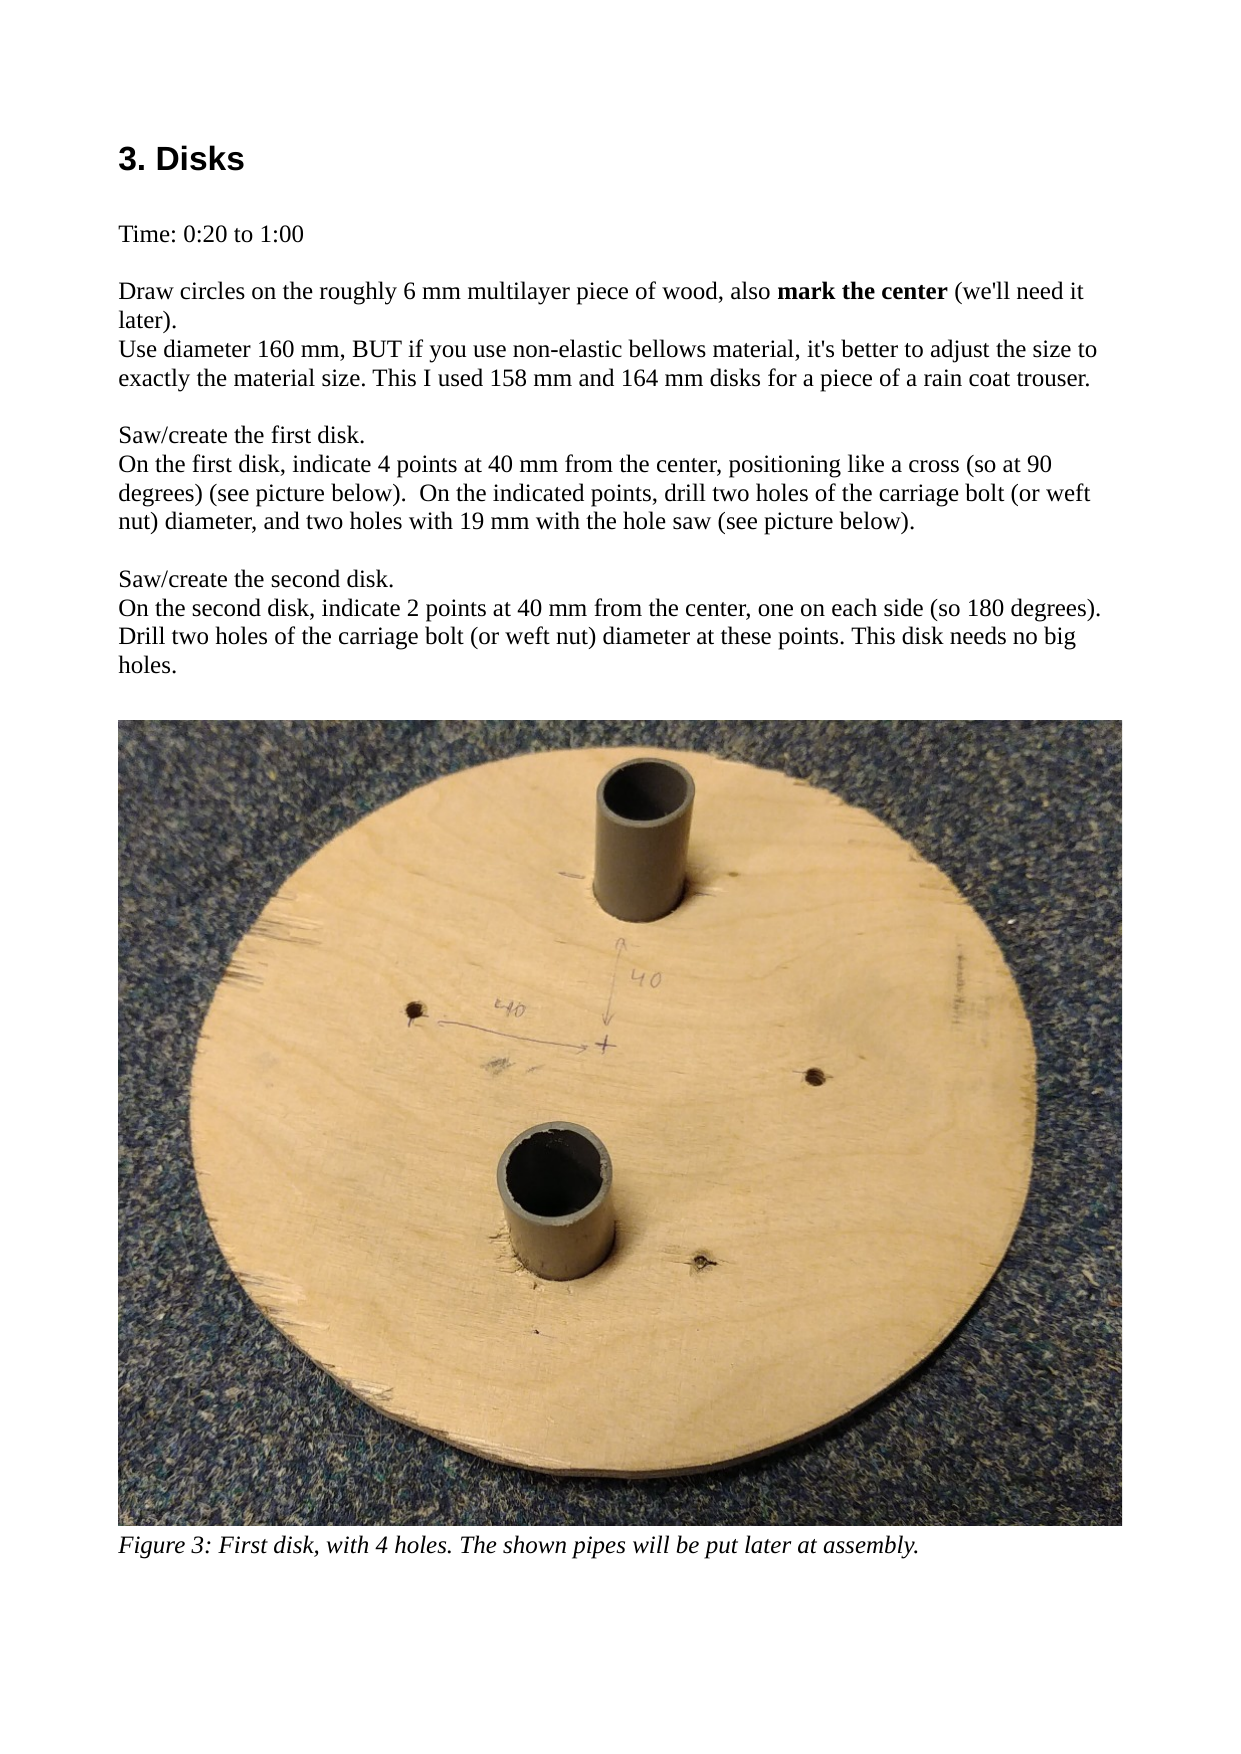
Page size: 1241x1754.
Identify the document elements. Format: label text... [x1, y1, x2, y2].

text Use diameter 160 mm, BUT if you use non-elastic bellows material, it's better to adjust the size to exactly the material size. This I used 158 mm and 164 mm disks for a piece of a rain coat trouser. [118, 334, 1122, 391]
text Time: 0:20 to 1:00 [118, 219, 1122, 248]
subtitle 3. Disks [118, 139, 1122, 178]
text Saw/create the first disk. [118, 420, 1122, 449]
text Draw circles on the roughly 6 mm multilayer piece of wood, also mark the center (we'll need it later). [118, 276, 1122, 334]
picture [118, 720, 1123, 1526]
text On the first disk, indicate 4 points at 40 mm from the center, positioning like a cross (so at 90 degrees) (see picture below). On the indicated points, drill two holes of the carriage bolt (or weft nut) diameter, and two holes with 19 mm with the hole saw (see picture below). [118, 449, 1122, 535]
text On the second disk, indicate 2 points at 40 mm from the center, one on each side (so 180 degrees). [118, 593, 1122, 621]
text Figure 3: First disk, with 4 holes. The shown pipes will be put later at assembly. [118, 1526, 1122, 1559]
text Saw/create the second disk. [118, 564, 1122, 593]
text Drill two holes of the carriage bolt (or weft nut) diameter at these points. This disk needs no big holes. [118, 621, 1122, 679]
